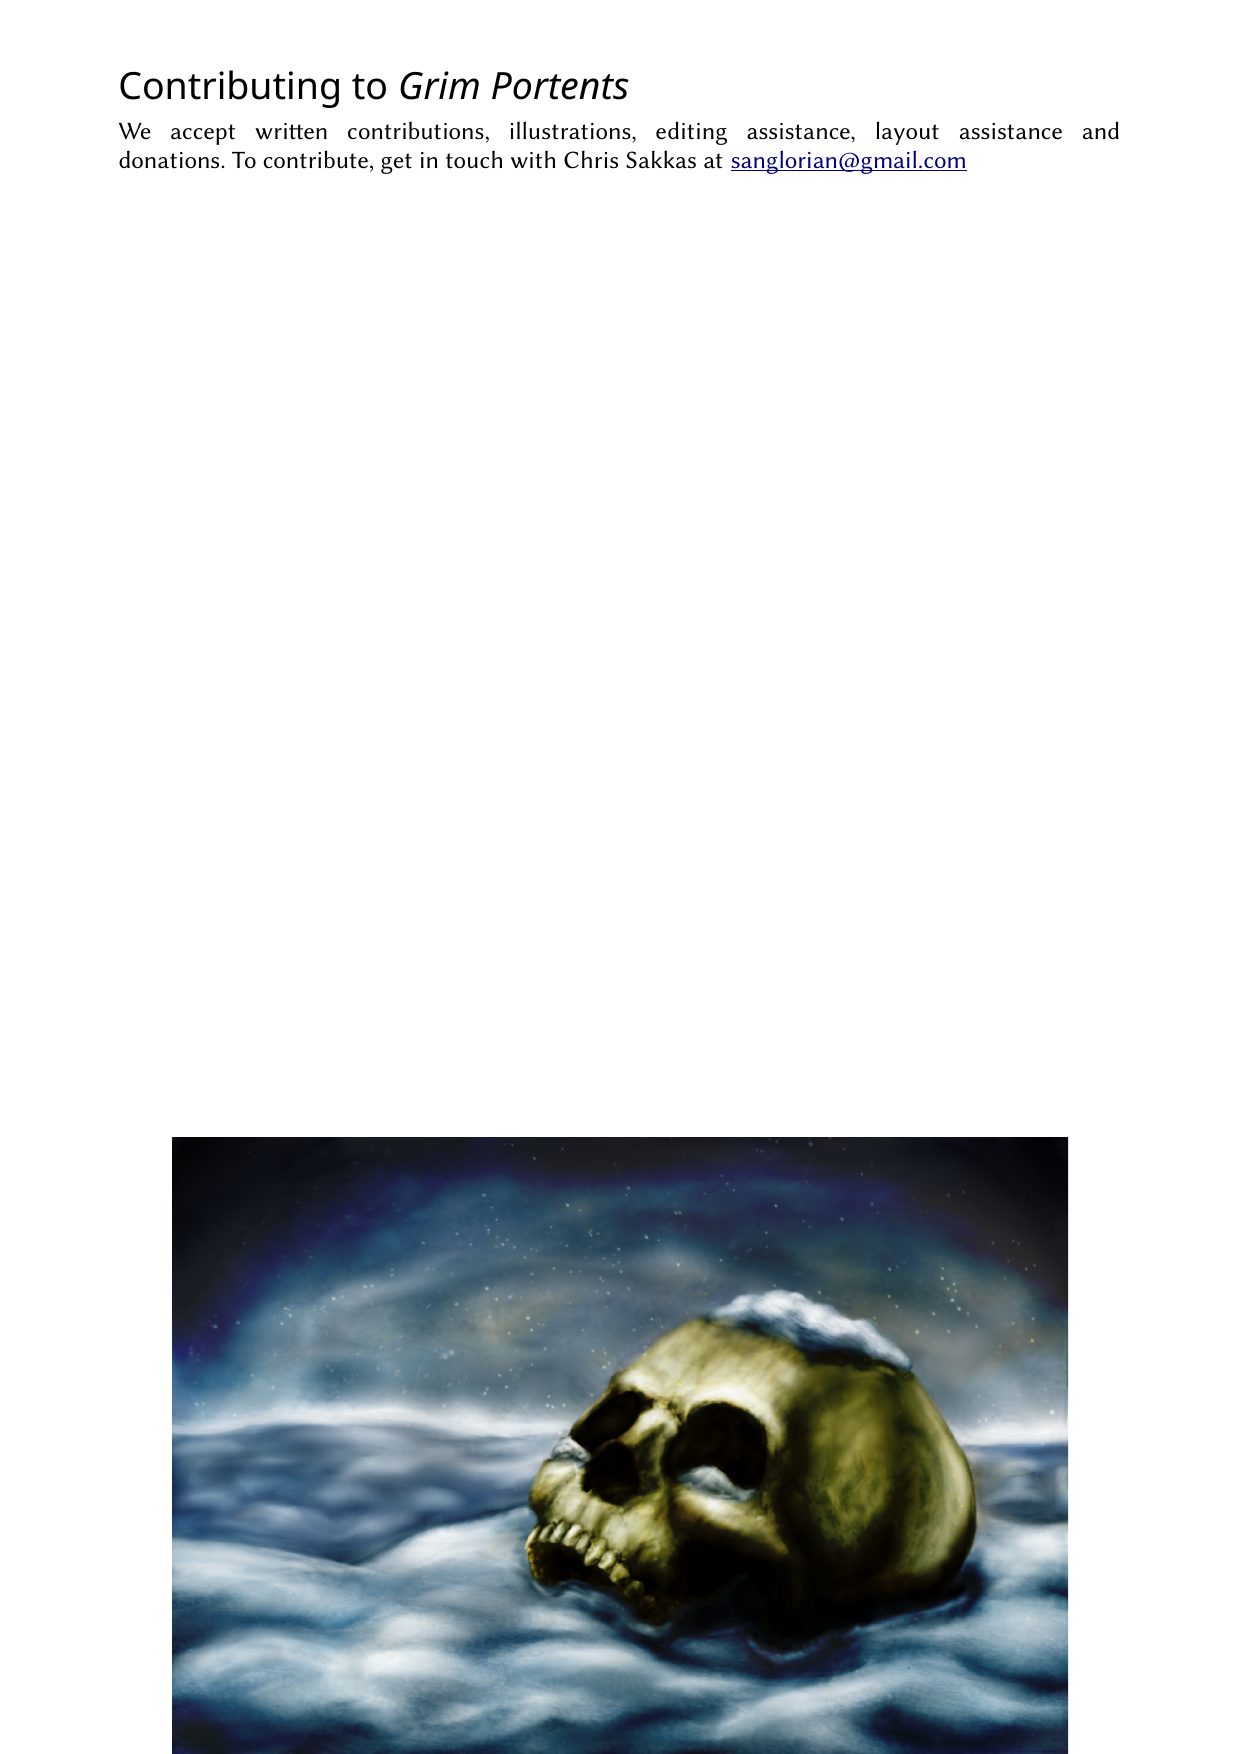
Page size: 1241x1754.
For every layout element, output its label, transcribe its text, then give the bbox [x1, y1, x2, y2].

subtitle Contributing to Grim Portents [118, 59, 1122, 110]
text We accept written contributions, illustrations, editing assistance, layout assistance and donations. To contribute, get in touch with Chris Sakkas at sanglorian@gmail.com [118, 117, 1122, 174]
picture [172, 1137, 1069, 1754]
